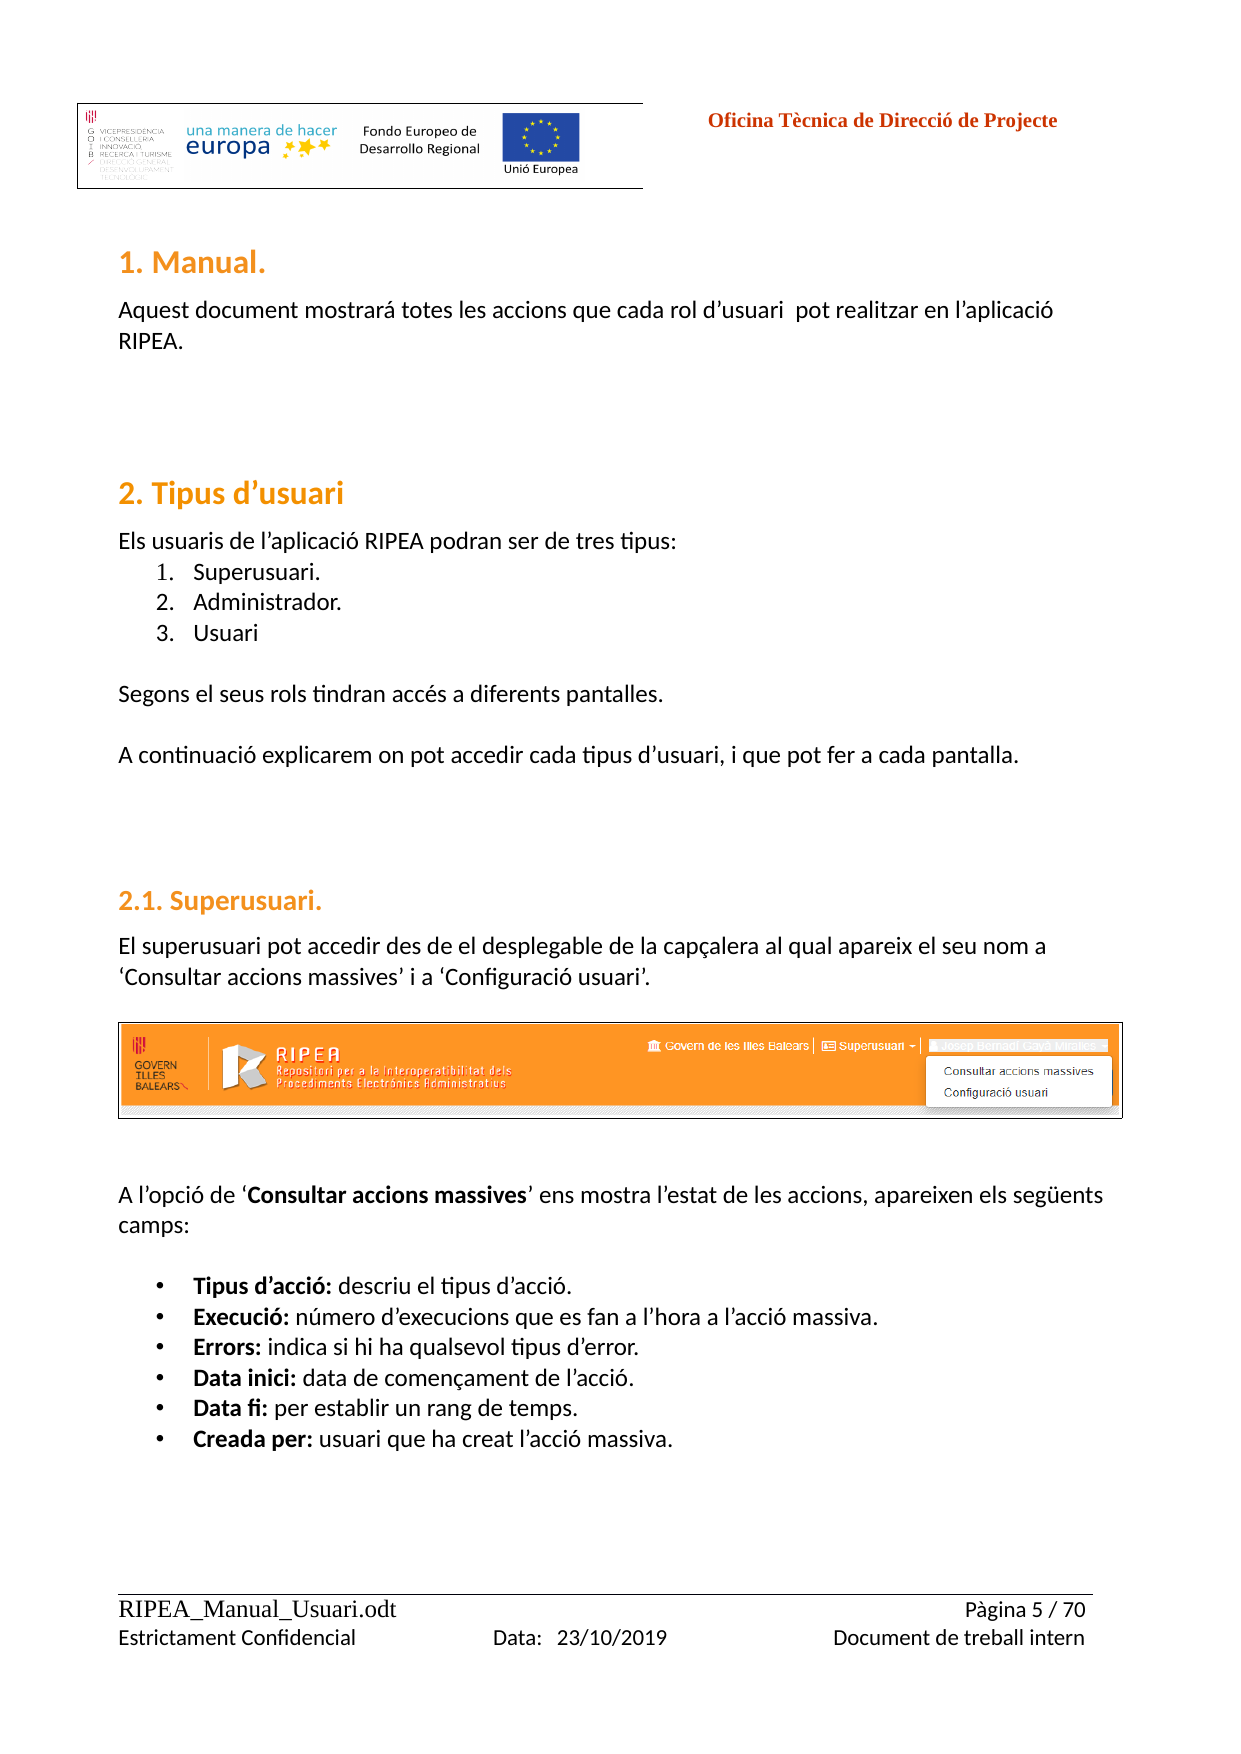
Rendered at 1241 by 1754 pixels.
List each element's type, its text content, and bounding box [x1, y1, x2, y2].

list Creada per: usuari que ha creat l’acció massiva. [156, 1423, 1122, 1453]
list Administrador. [156, 586, 1122, 617]
text A l’opció de ‘Consultar accions massives’ ens mostra l’estat de les accions, apareixen els següents camps: [118, 1179, 1122, 1240]
list Data inici: data de començament de l’acció. [156, 1362, 1122, 1392]
subtitle 2. Tipus d’usuari [118, 472, 1122, 513]
text El superusuari pot accedir des de el desplegable de la capçalera al qual apareix el seu nom a ‘Consultar accions massives’ i a ‘Configuració usuari’. [118, 930, 1122, 991]
list Tipus d’acció: descriu el tipus d’acció. [156, 1270, 1122, 1301]
list Data fi: per establir un rang de temps. [156, 1392, 1122, 1423]
subtitle 1. Manual. [118, 241, 1122, 282]
picture [121, 1024, 1119, 1115]
text Aquest document mostrará totes les accions que cada rol d’usuari pot realitzar en l’aplicació RIPEA. [118, 294, 1122, 356]
picture [82, 108, 178, 182]
text Segons el seus rols tindran accés a diferents pantalles. [118, 678, 1122, 708]
list Usuari [156, 617, 1122, 647]
list Execució: número d’execucions que es fan a l’hora a l’acció massiva. [156, 1301, 1122, 1331]
picture [184, 108, 585, 182]
list Superusuari. [156, 556, 1122, 586]
text A continuació explicarem on pot accedir cada tipus d’usuari, i que pot fer a cada pantalla. [118, 739, 1122, 769]
subtitle 2.1. Superusuari. [118, 882, 1122, 918]
list Errors: indica si hi ha qualsevol tipus d’error. [156, 1331, 1122, 1362]
text Els usuaris de l’aplicació RIPEA podran ser de tres tipus: [118, 525, 1122, 556]
